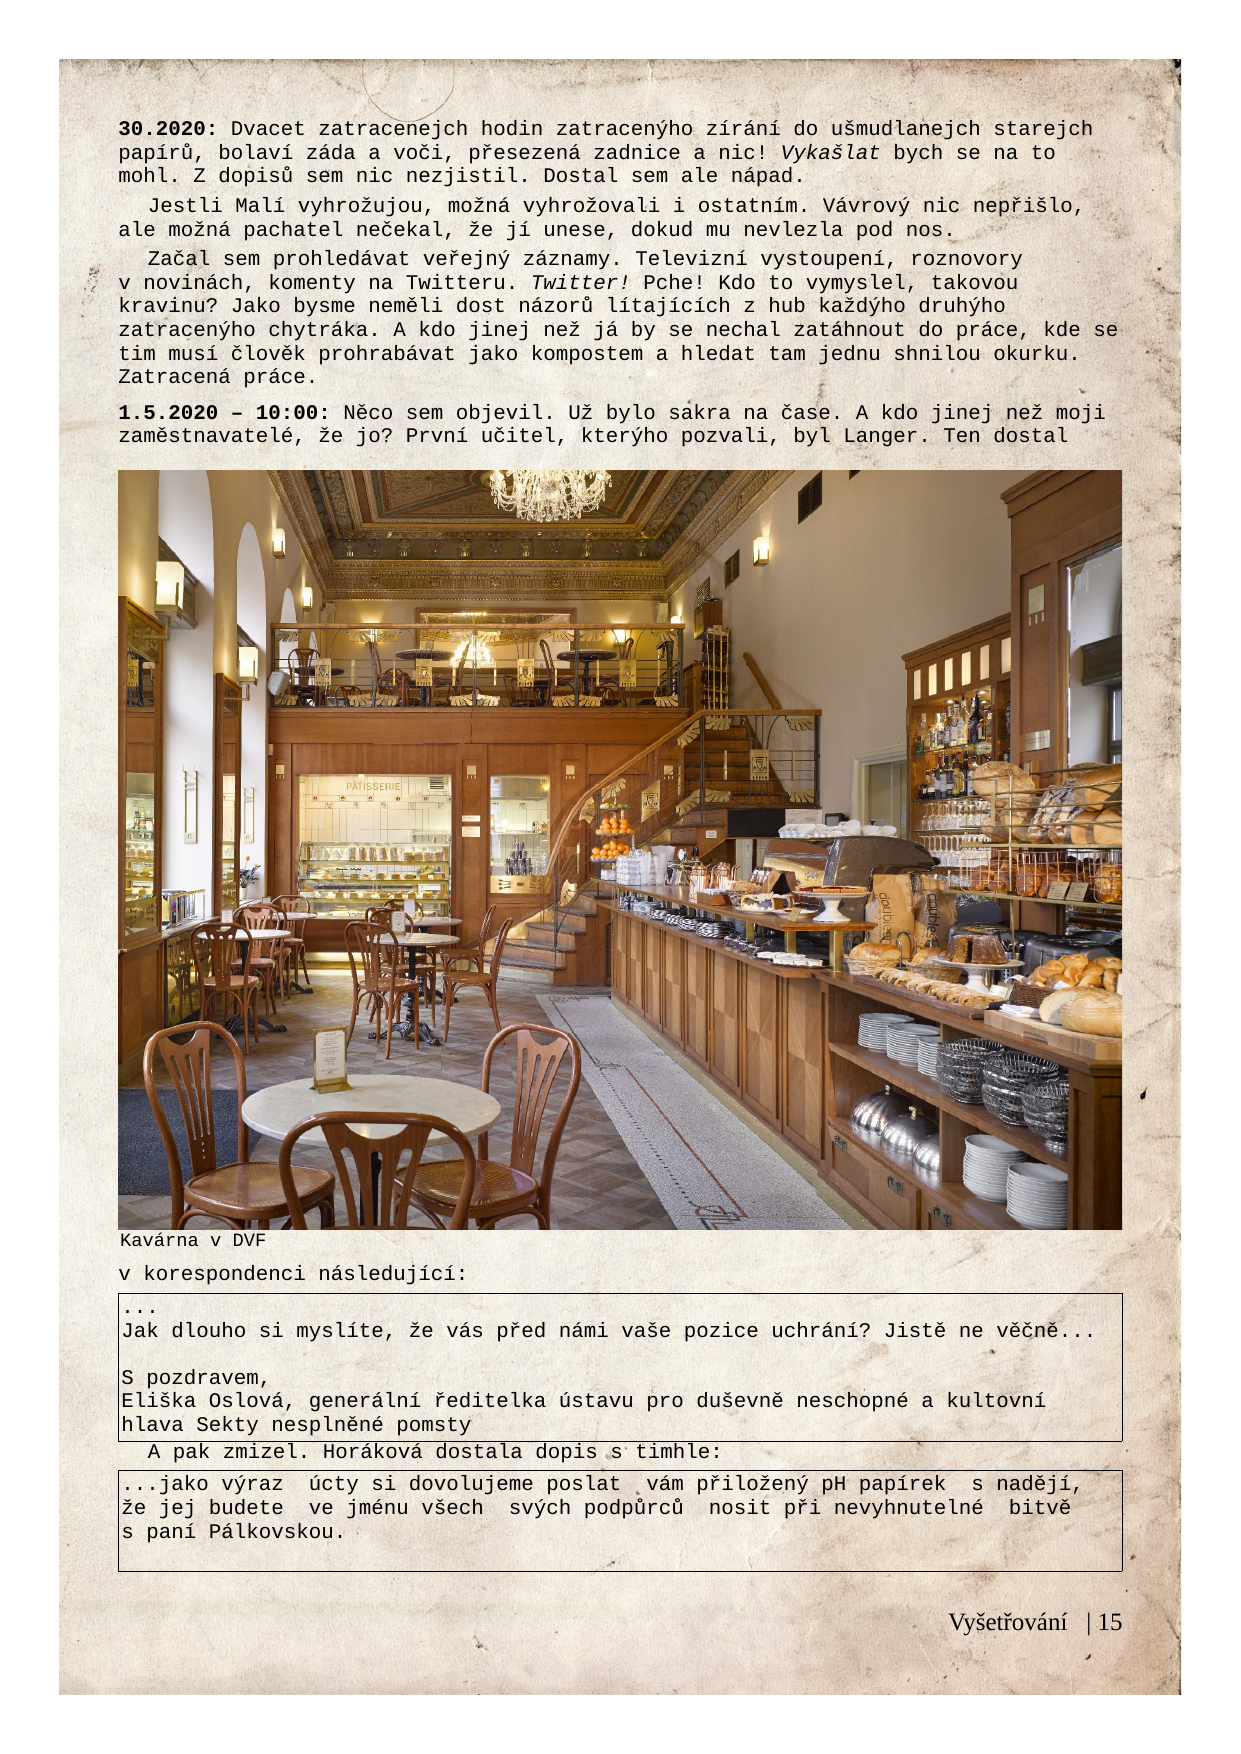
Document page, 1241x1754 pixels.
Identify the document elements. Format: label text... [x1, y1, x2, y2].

text 1.5.2020 – 10:00: Něco sem objevil. Už bylo sakra na čase. A kdo jinej než moji zaměstnavatelé, že jo? První učitel, kterýho pozvali, byl Langer. Ten dostal v korespondenci následující: [118, 1177, 1122, 1287]
text 1.5.2020 – 10:00: Něco sem objevil. Už bylo sakra na čase. A kdo jinej než moji zaměstnavatelé, že jo? První učitel, kterýho pozvali, byl Langer. Ten dostal v korespondenci následující: [118, 402, 1122, 470]
text S pozdravem, [119, 1364, 1122, 1387]
text Eliška Oslová, generální ředitelka ústavu pro duševně neschopné a kultovní hlava Sekty nesplněné pomsty [119, 1387, 1122, 1441]
text Jak dlouho si myslíte, že vás před námi vaše pozice uchrání? Jistě ne věčně... [119, 1317, 1122, 1340]
text A pak zmizel. Horáková dostala dopis s timhle: [118, 1442, 1122, 1464]
text ... [119, 1294, 1122, 1317]
text 30.2020: Dvacet zatracenejch hodin zatracenýho zírání do ušmudlanejch starejch papírů, bolaví záda a voči, přesezená zadnice a nic! Vykašlat bych se na to mohl. Z dopisů sem nic nezjistil. Dostal sem ale nápad. [118, 118, 1122, 189]
text ...jako výraz úcty si dovolujeme poslat vám přiložený pH papírek s nadějí, že jej budete ve jménu všech svých podpůrců nosit při nevyhnutelné bitvě s paní Pálkovskou. [119, 1471, 1122, 1541]
picture [118, 470, 1123, 1177]
text Začal sem prohledávat veřejný záznamy. Televizní vystoupení, roznovory v novinách, komenty na Twitteru. Twitter! Pche! Kdo to vymyslel, takovou kravinu? Jako bysme neměli dost názorů lítajících z hub každýho druhýho zatracenýho chytráka. A kdo jinej než já by se nechal zatáhnout do práce, kde se tim musí člověk prohrabávat jako kompostem a hledat tam jednu shnilou okurku. Zatracená práce. [118, 248, 1122, 390]
text Jestli Malí vyhrožujou, možná vyhrožovali i ostatním. Vávrový nic nepřišlo, ale možná pachatel nečekal, že jí unese, dokud mu nevlezla pod nos. [118, 195, 1122, 242]
